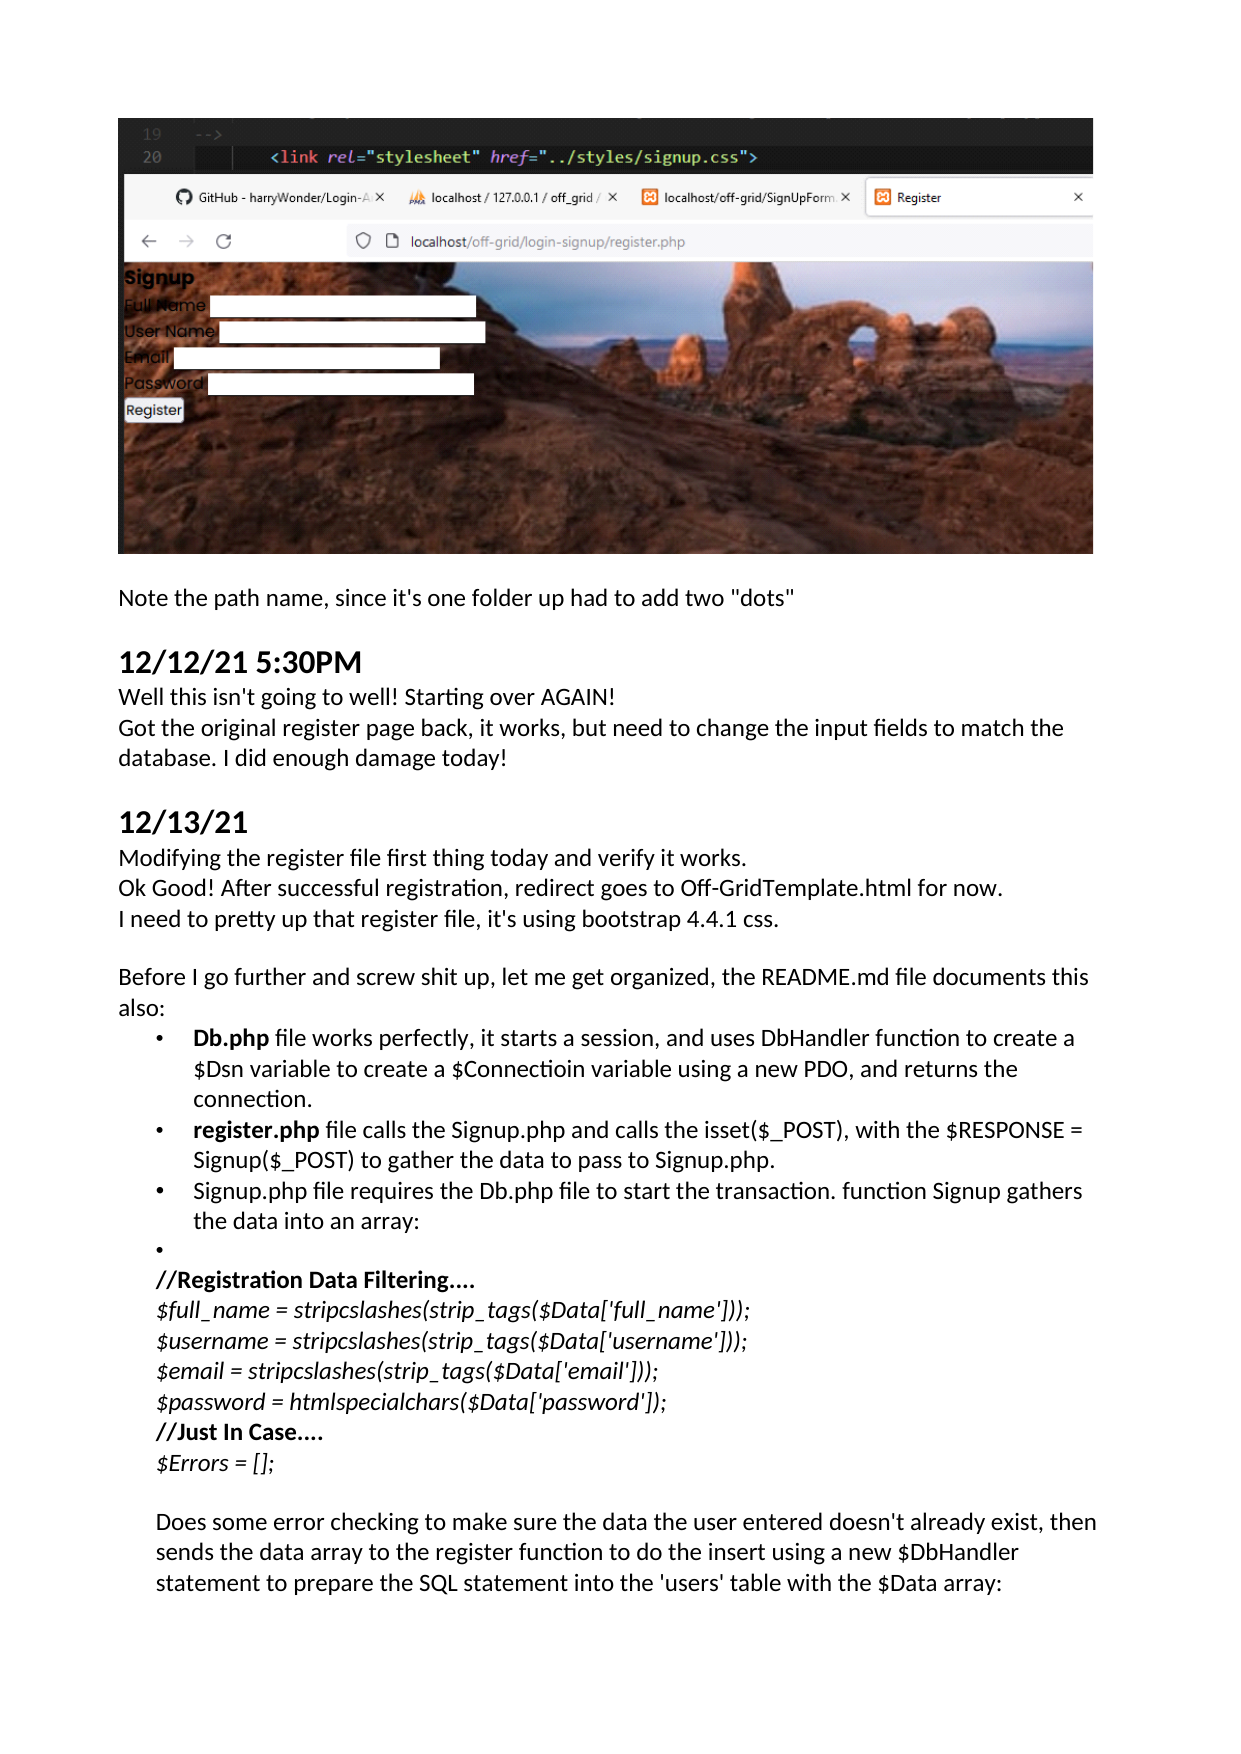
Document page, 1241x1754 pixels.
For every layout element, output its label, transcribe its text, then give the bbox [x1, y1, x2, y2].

text $email = stripcslashes(strip_tags($Data['email'])); [156, 1356, 1122, 1386]
list register.php file calls the Signup.php and calls the isset($_POST), with the $RESPONSE = Signup($_POST) to gather the data to pass to Signup.php. [156, 1114, 1122, 1175]
text Modifying the register file first thing today and verify it works. [118, 842, 1122, 872]
list Signup.php file requires the Db.php file to start the transaction. function Signup gathers the data into an array: [156, 1175, 1122, 1236]
text Well this isn't going to well! Starting over AGAIN! [118, 681, 1122, 712]
text Before I go further and screw shit up, let me get organized, the README.md file documents this also: [118, 961, 1122, 1022]
text 12/12/21 5:30PM [118, 641, 1122, 681]
text $username = stripcslashes(strip_tags($Data['username'])); [156, 1325, 1122, 1356]
list Db.php file works perfectly, it starts a session, and uses DbHandler function to create a $Dsn variable to create a $Connectioin variable using a new PDO, and returns the connection. [156, 1022, 1122, 1114]
text $password = htmlspecialchars($Data['password']); [156, 1386, 1122, 1417]
text Does some error checking to make sure the data the user entered doesn't already exist, then sends the data array to the register function to do the insert using a new $DbHandler statement to prepare the SQL statement into the 'users' table with the $Data array: [156, 1506, 1122, 1597]
text Note the path name, since it's one folder up had to add two "dots" [118, 582, 1122, 613]
text $full_name = stripcslashes(strip_tags($Data['full_name'])); [156, 1294, 1122, 1325]
text 12/13/21 [118, 801, 1122, 842]
text //Just In Case.... [156, 1417, 1122, 1447]
text Ok Good! After successful registration, redirect goes to Off-GridTemplate.html for now. [118, 872, 1122, 903]
text Got the original register page back, it works, but need to change the input fields to match the database. I did enough damage today! [118, 712, 1122, 773]
text I need to pretty up that register file, it's using bootstrap 4.4.1 css. [118, 903, 1122, 933]
text //Registration Data Filtering.... [156, 1264, 1122, 1294]
text $Errors = []; [156, 1447, 1122, 1478]
